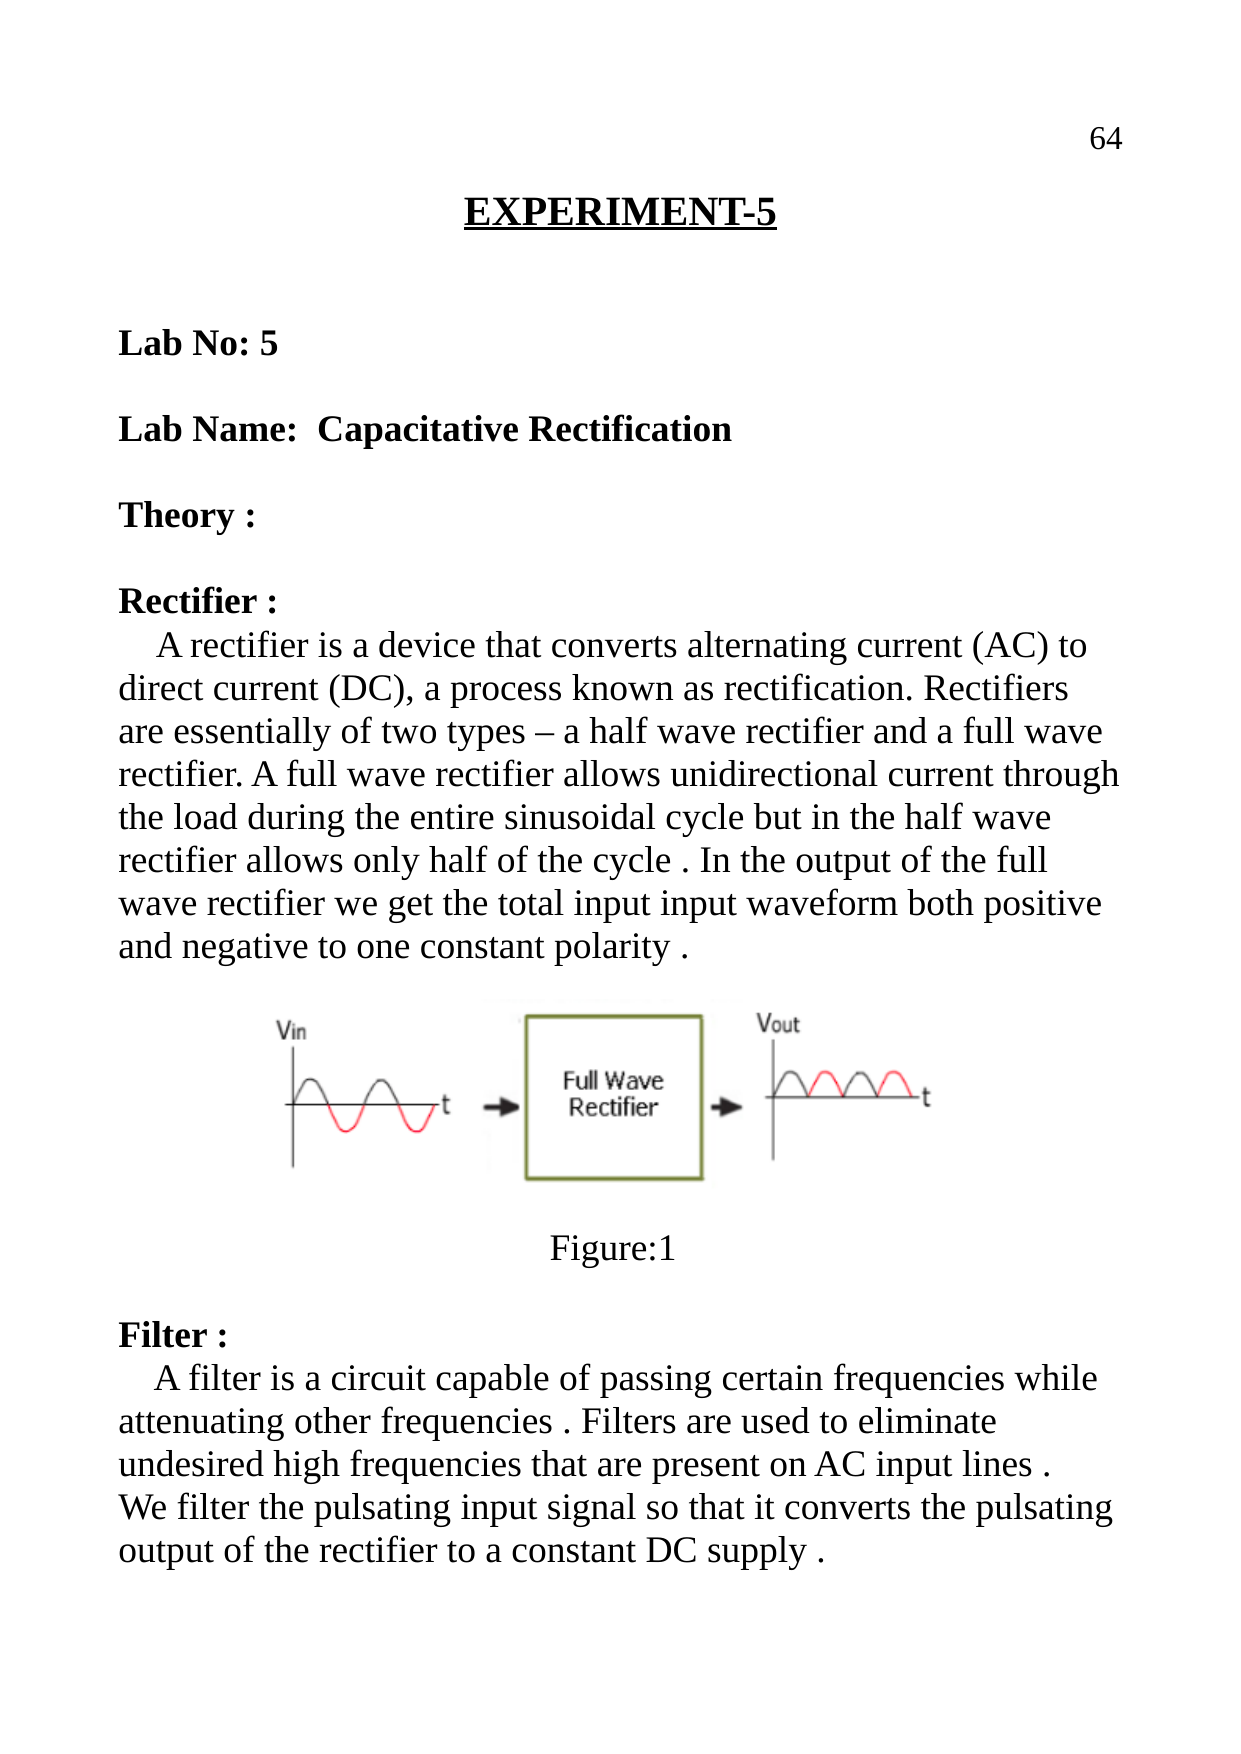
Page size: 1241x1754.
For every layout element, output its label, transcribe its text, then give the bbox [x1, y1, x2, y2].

text Figure:1 [118, 1226, 1122, 1269]
picture [263, 999, 944, 1206]
text Theory : [118, 493, 1122, 536]
text Rectifier : [118, 579, 1122, 622]
text Lab Name: Capacitative Rectification [118, 406, 1122, 449]
text Filter : [118, 1312, 1122, 1355]
text EXPERIMENT-5 [118, 186, 1122, 234]
text We filter the pulsating input signal so that it converts the pulsating output of the rectifier to a constant DC supply . [118, 1484, 1122, 1571]
text Lab No: 5 [118, 320, 1122, 363]
text A rectifier is a device that converts alternating current (AC) to direct current (DC), a process known as rectification. Rectifiers are essentially of two types – a half wave rectifier and a full wave rectifier. A full wave rectifier allows unidirectional current through the load during the entire sinusoidal cycle but in the half wave rectifier allows only half of the cycle . In the output of the full wave rectifier we get the total input input waveform both positive and negative to one constant polarity . [118, 622, 1122, 967]
text A filter is a circuit capable of passing certain frequencies while attenuating other frequencies . Filters are used to eliminate undesired high frequencies that are present on AC input lines . [118, 1355, 1122, 1484]
